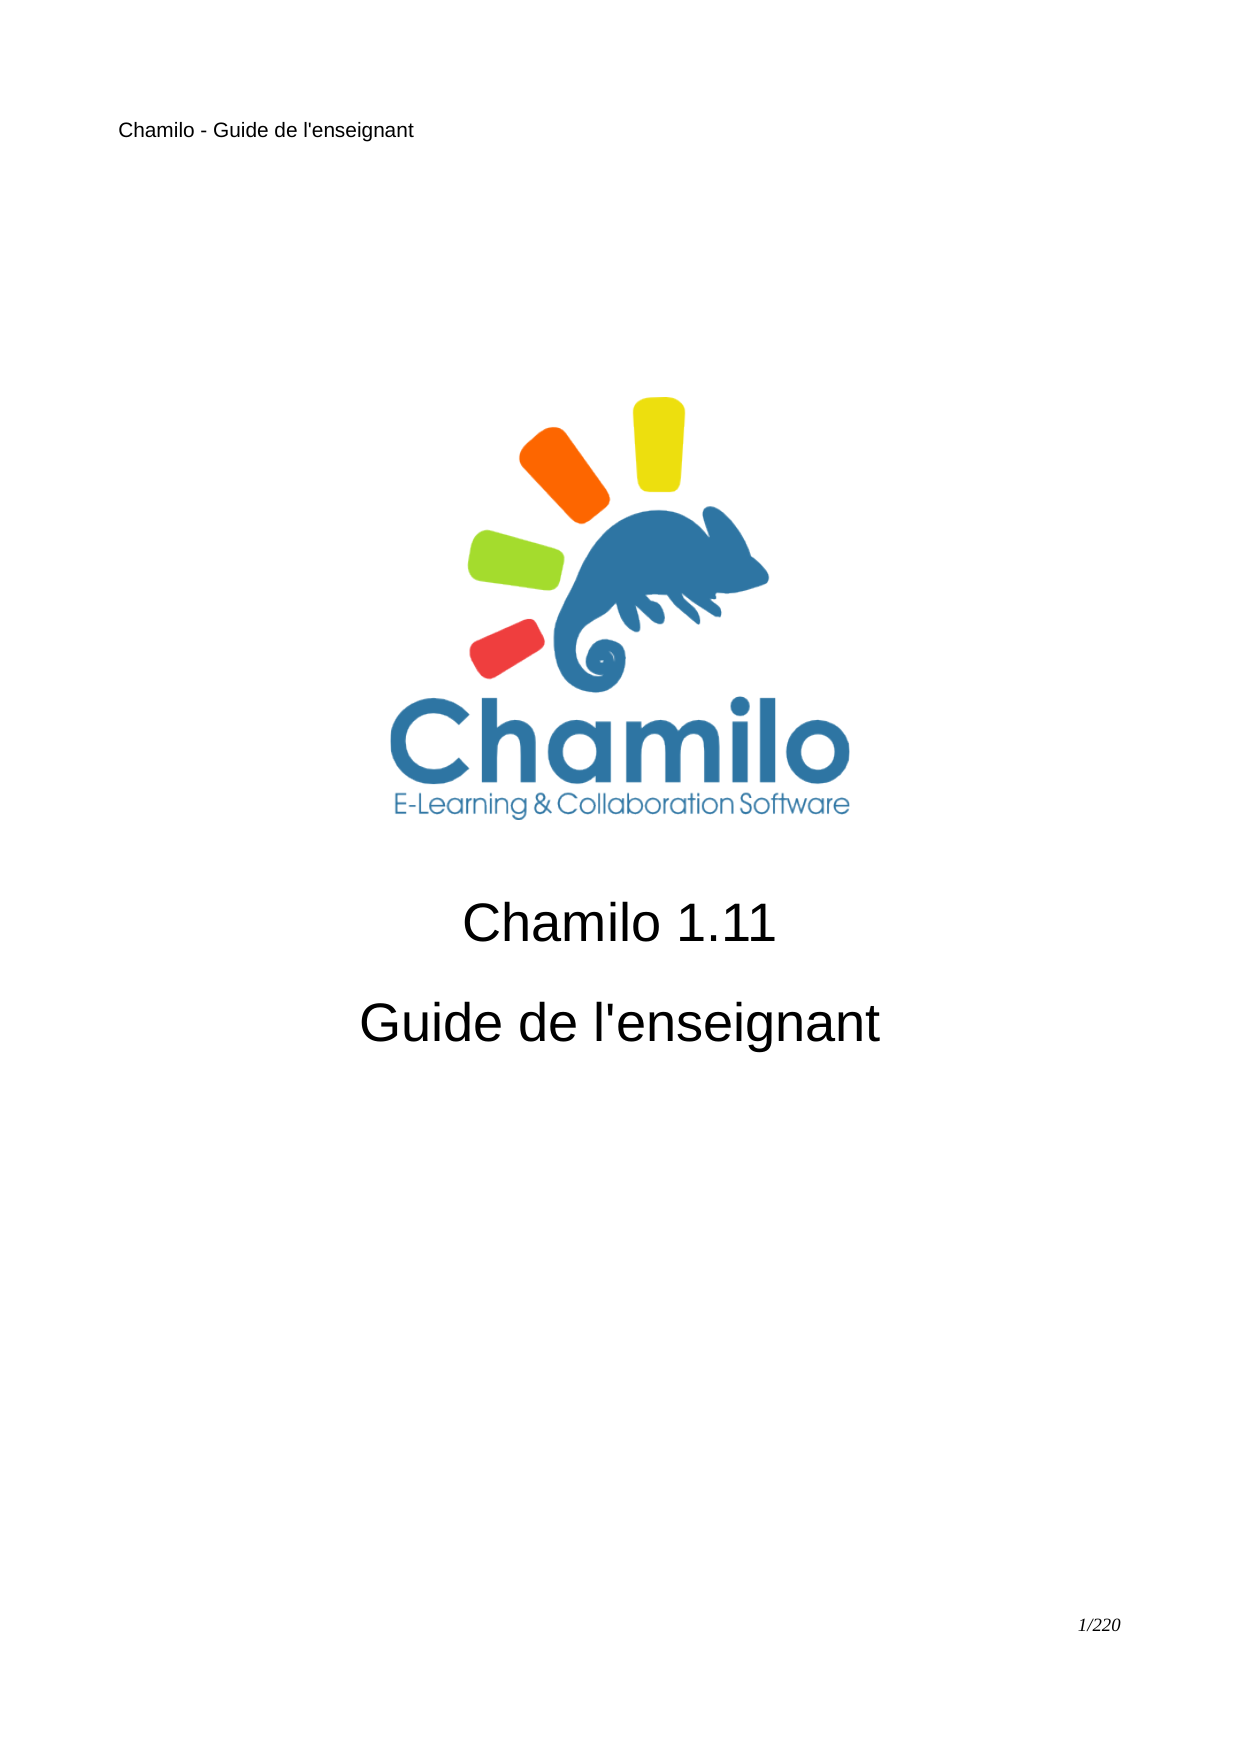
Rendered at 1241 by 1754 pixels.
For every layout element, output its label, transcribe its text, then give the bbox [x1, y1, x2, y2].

picture [390, 397, 850, 820]
subtitle Chamilo 1.11 [118, 891, 1122, 953]
subtitle Guide de l'enseignant [118, 990, 1122, 1053]
